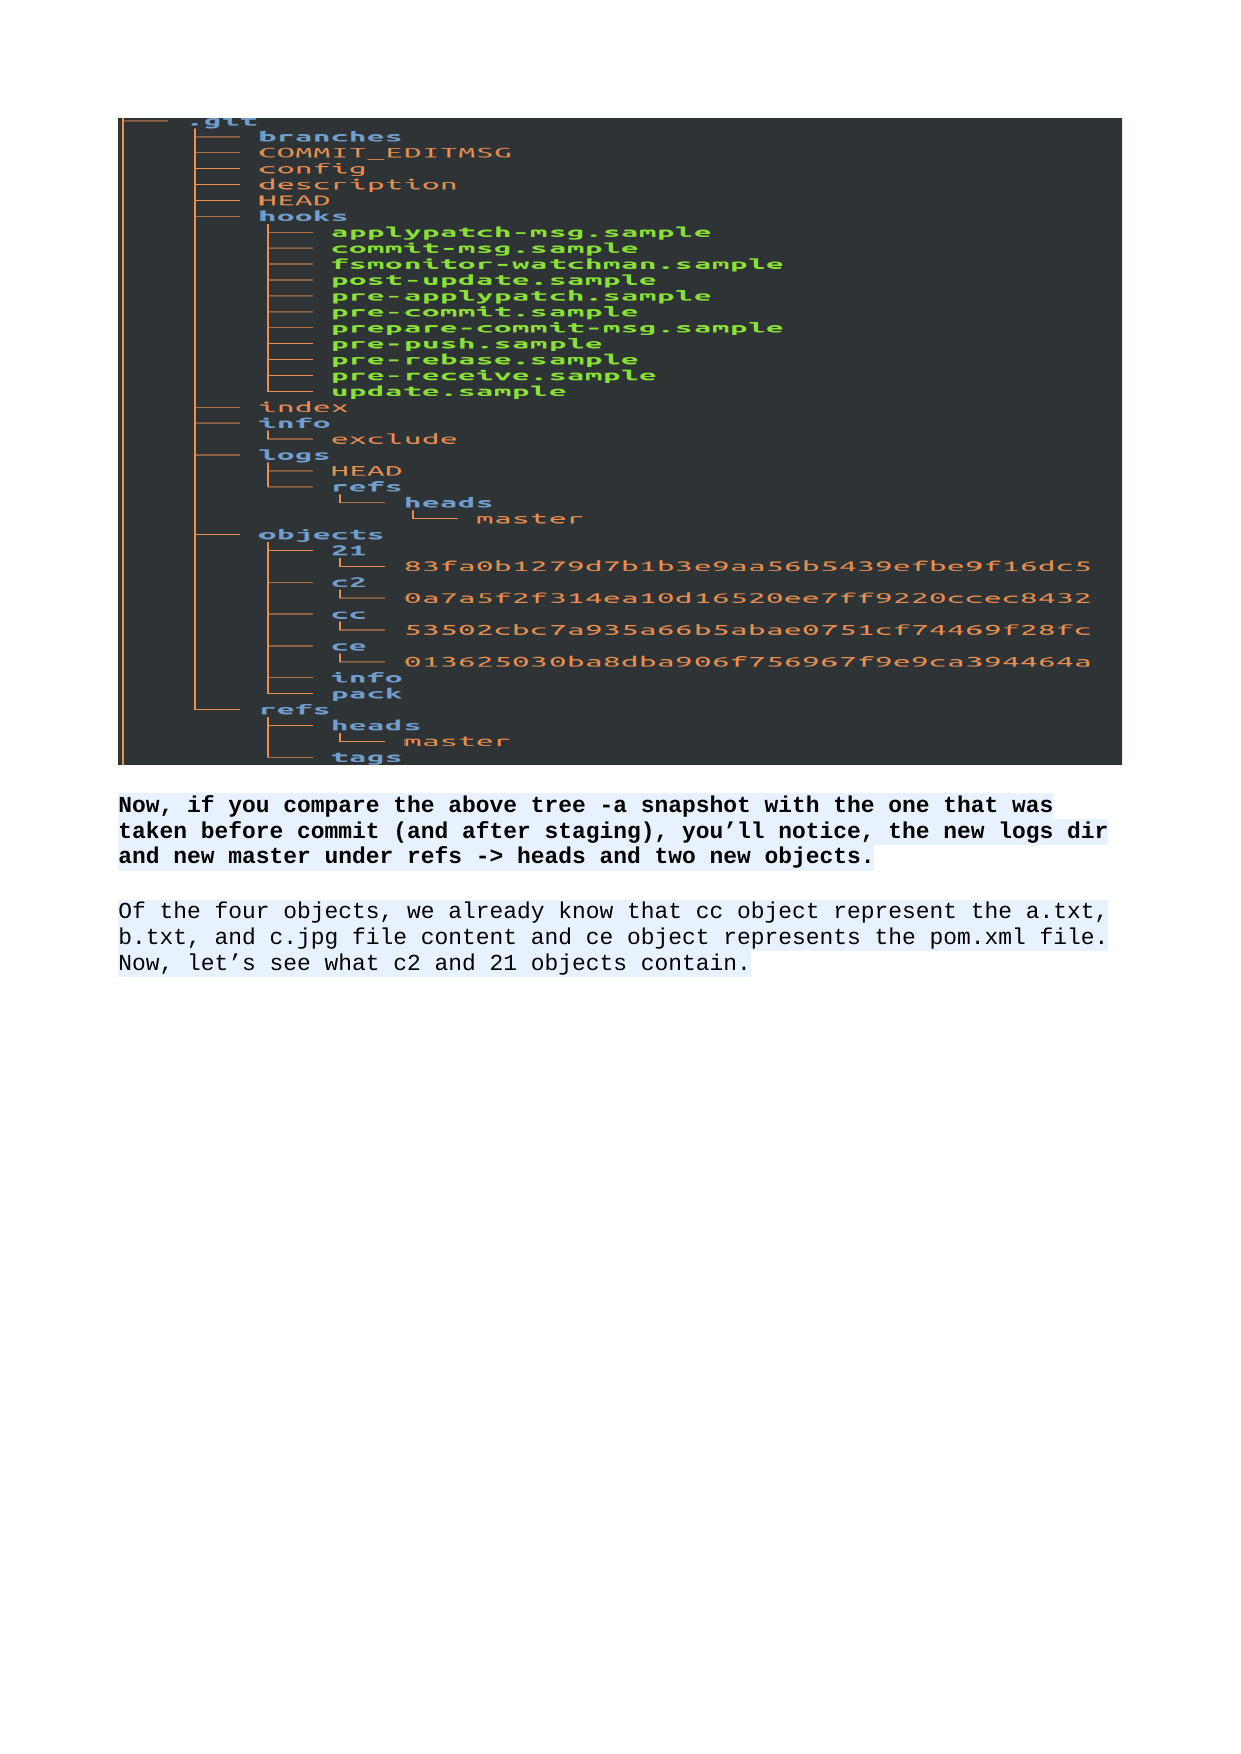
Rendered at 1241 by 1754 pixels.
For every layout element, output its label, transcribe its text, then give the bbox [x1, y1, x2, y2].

text Now, if you compare the above tree -a snapshot with the one that was taken before commit (and after staging), you’ll notice, the new logs dir and new master under refs -> heads and two new objects. [118, 793, 1122, 871]
text Of the four objects, we already know that cc object represent the a.txt, b.txt, and c.jpg file content and ce object represents the pom.xml file. Now, let’s see what c2 and 21 objects contain. [118, 899, 1122, 977]
picture [118, 118, 1123, 765]
